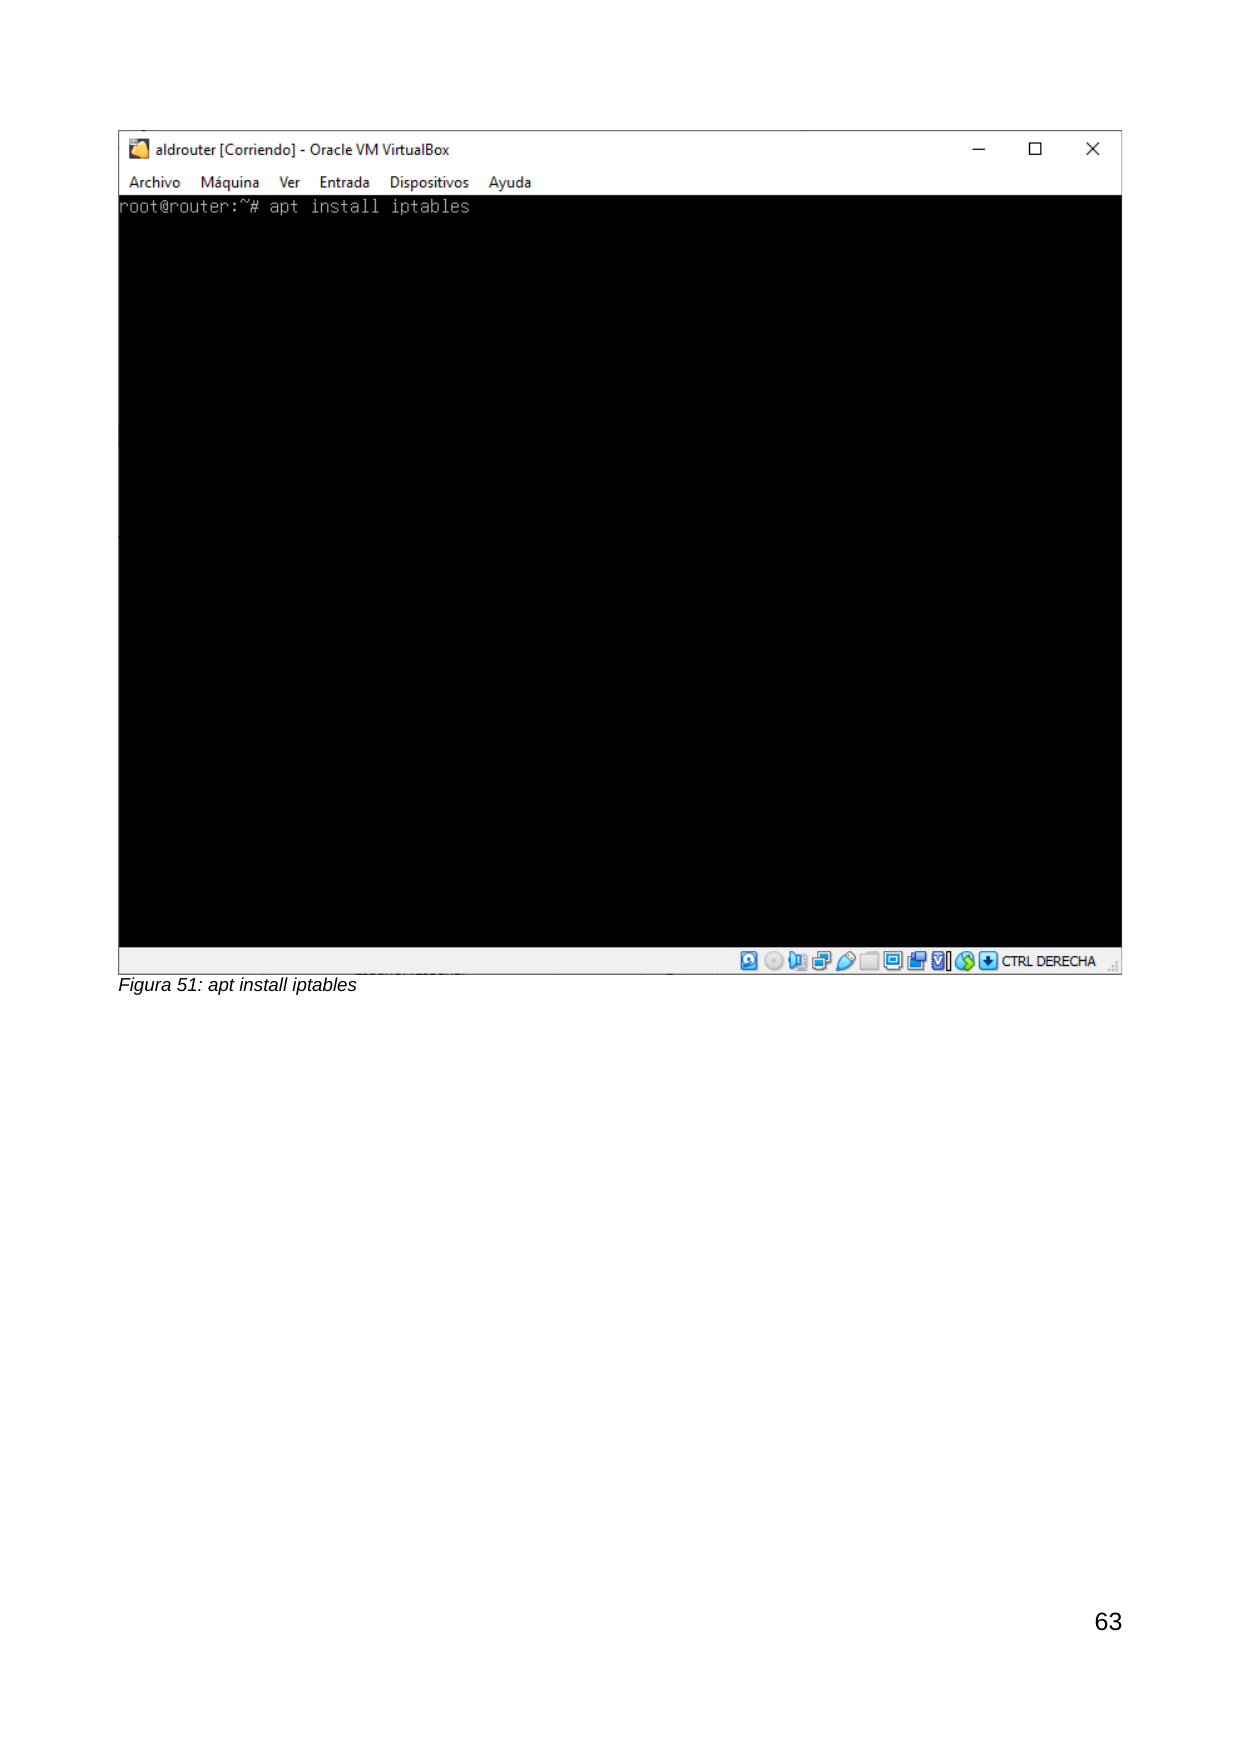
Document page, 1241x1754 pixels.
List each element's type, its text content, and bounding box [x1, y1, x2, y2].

picture [118, 130, 1123, 975]
text Figura 51: apt install iptables [118, 975, 1122, 996]
